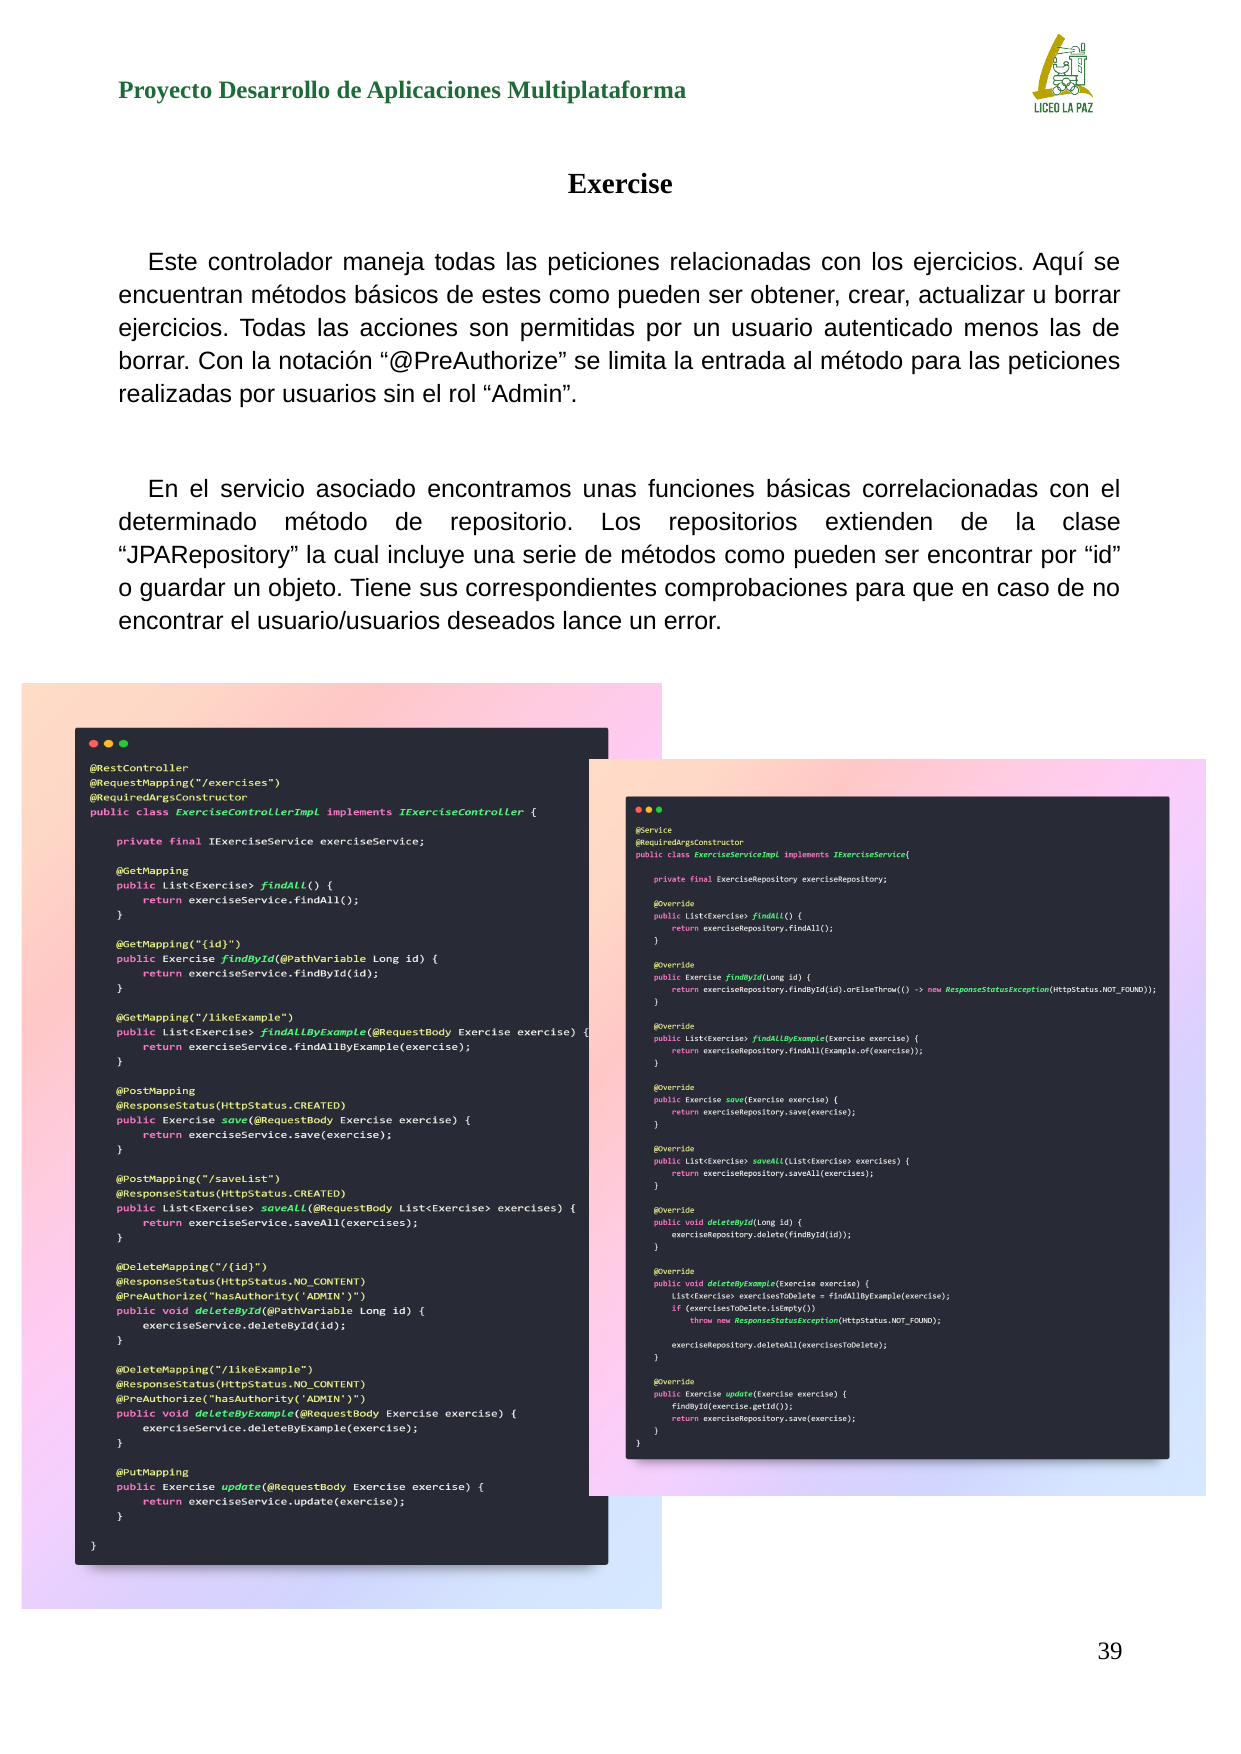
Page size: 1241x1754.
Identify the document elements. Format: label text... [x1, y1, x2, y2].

subtitle Exercise [118, 166, 1122, 199]
picture [21, 683, 1206, 1609]
text Este controlador maneja todas las peticiones relacionadas con los ejercicios. Aquí se encuentran métodos básicos de estes como pueden ser obtener, crear, actualizar u borrar ejercicios. Todas las acciones son permitidas por un usuario autenticado menos las de borrar. Con la notación “@PreAuthorize” se limita la entrada al método para las peticiones realizadas por usuarios sin el rol “Admin”. [118, 247, 1122, 408]
picture [1025, 26, 1100, 121]
text En el servicio asociado encontramos unas funciones básicas correlacionadas con el determinado método de repositorio. Los repositorios extienden de la clase “JPARepository” la cual incluye una serie de métodos como pueden ser encontrar por “id” o guardar un objeto. Tiene sus correspondientes comprobaciones para que en caso de no encontrar el usuario/usuarios deseados lance un error. [118, 474, 1122, 635]
